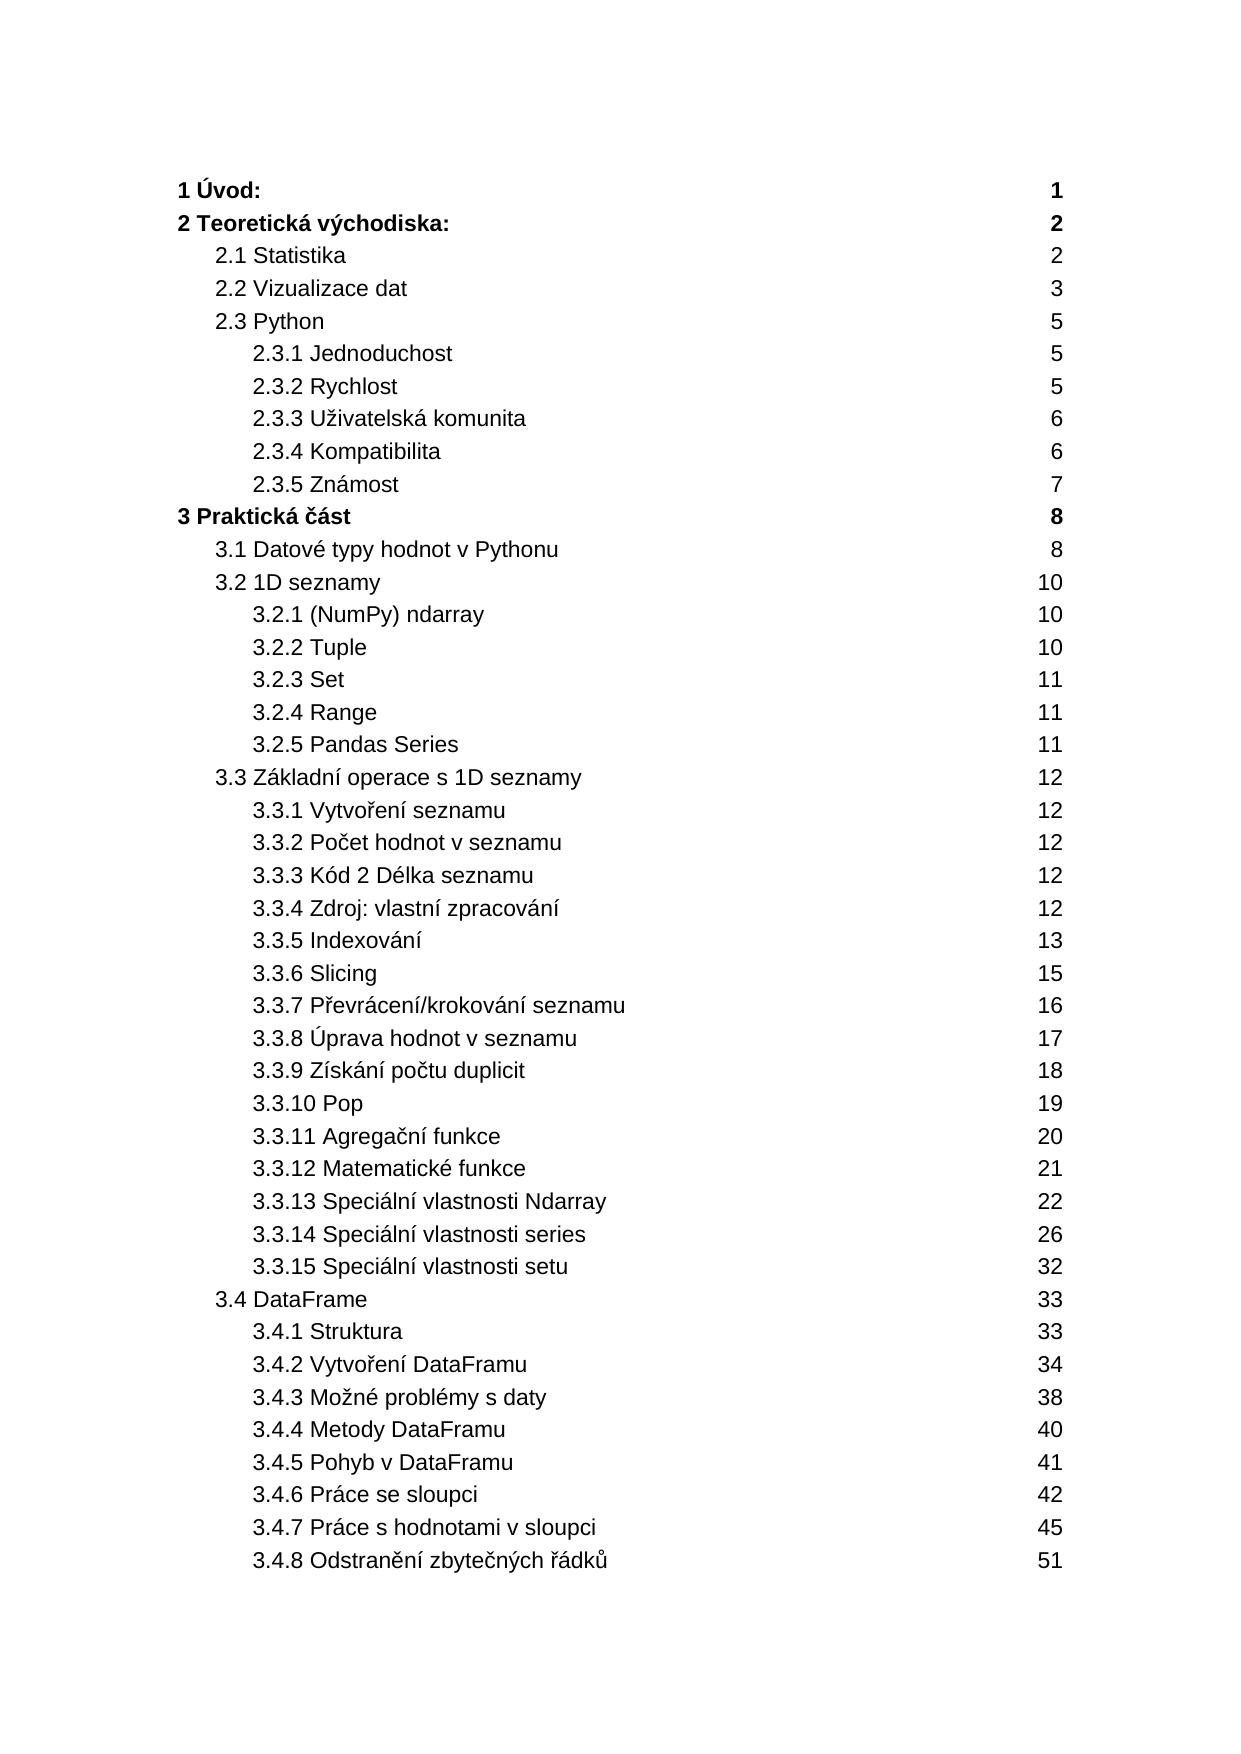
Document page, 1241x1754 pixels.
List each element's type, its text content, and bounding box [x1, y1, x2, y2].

text 3.3.3 Kód 2 Délka seznamu 12 [252, 862, 1063, 888]
text 3.2.2 Tuple 10 [252, 634, 1063, 660]
text 3.2.5 Pandas Series 11 [252, 731, 1063, 758]
text 2.1 Statistika 2 [215, 242, 1063, 269]
text 2.3.3 Uživatelská komunita 6 [252, 405, 1063, 432]
text 2.2 Vizualizace dat 3 [215, 275, 1063, 301]
text 3.3.2 Počet hodnot v seznamu 12 [252, 829, 1063, 856]
text 2.3.1 Jednoduchost 5 [252, 340, 1063, 367]
text 3 Praktická část 8 [177, 503, 1063, 529]
text 2.3 Python 5 [215, 308, 1063, 334]
text 2.3.2 Rychlost 5 [252, 373, 1063, 399]
text 3.4.7 Práce s hodnotami v sloupci 45 [252, 1514, 1063, 1540]
text 3.3.6 Slicing 15 [252, 960, 1063, 986]
text 3.3.14 Speciální vlastnosti series 26 [252, 1221, 1063, 1247]
text 3.1 Datové typy hodnot v Pythonu 8 [215, 536, 1063, 562]
text 3.3.11 Agregační funkce 20 [252, 1123, 1063, 1149]
text 3.3.13 Speciální vlastnosti Ndarray 22 [252, 1188, 1063, 1214]
text 3.4.6 Práce se sloupci 42 [252, 1481, 1063, 1508]
text 3.3.7 Převrácení/krokování seznamu 16 [252, 992, 1063, 1019]
text 2 Teoretická východiska: 2 [177, 210, 1063, 236]
text 3.3.9 Získání počtu duplicit 18 [252, 1057, 1063, 1084]
text 3.3.4 Zdroj: vlastní zpracování 12 [252, 894, 1063, 921]
text 3.2.1 (NumPy) ndarray 10 [252, 601, 1063, 627]
text 3.3 Základní operace s 1D seznamy 12 [215, 764, 1063, 790]
text 3.3.5 Indexování 13 [252, 927, 1063, 953]
text 3.3.10 Pop 19 [252, 1090, 1063, 1116]
text 1 Úvod: 1 [177, 177, 1063, 203]
text 3.3.15 Speciální vlastnosti setu 32 [252, 1253, 1063, 1279]
text 2.3.5 Známost 7 [252, 471, 1063, 497]
text 3.2 1D seznamy 10 [215, 568, 1063, 595]
text 3.4.8 Odstranění zbytečných řádků 51 [252, 1547, 1063, 1573]
text 3.4.4 Metody DataFramu 40 [252, 1416, 1063, 1442]
text 3.3.8 Úprava hodnot v seznamu 17 [252, 1025, 1063, 1051]
text 3.2.3 Set 11 [252, 666, 1063, 693]
text 3.2.4 Range 11 [252, 699, 1063, 725]
text 3.4 DataFrame 33 [215, 1286, 1063, 1312]
text 2.3.4 Kompatibilita 6 [252, 438, 1063, 464]
text 3.4.5 Pohyb v DataFramu 41 [252, 1449, 1063, 1475]
text 3.4.3 Možné problémy s daty 38 [252, 1383, 1063, 1410]
text 3.4.1 Struktura 33 [252, 1318, 1063, 1345]
text 3.4.2 Vytvoření DataFramu 34 [252, 1351, 1063, 1377]
text 3.3.12 Matematické funkce 21 [252, 1155, 1063, 1182]
text 3.3.1 Vytvoření seznamu 12 [252, 797, 1063, 823]
